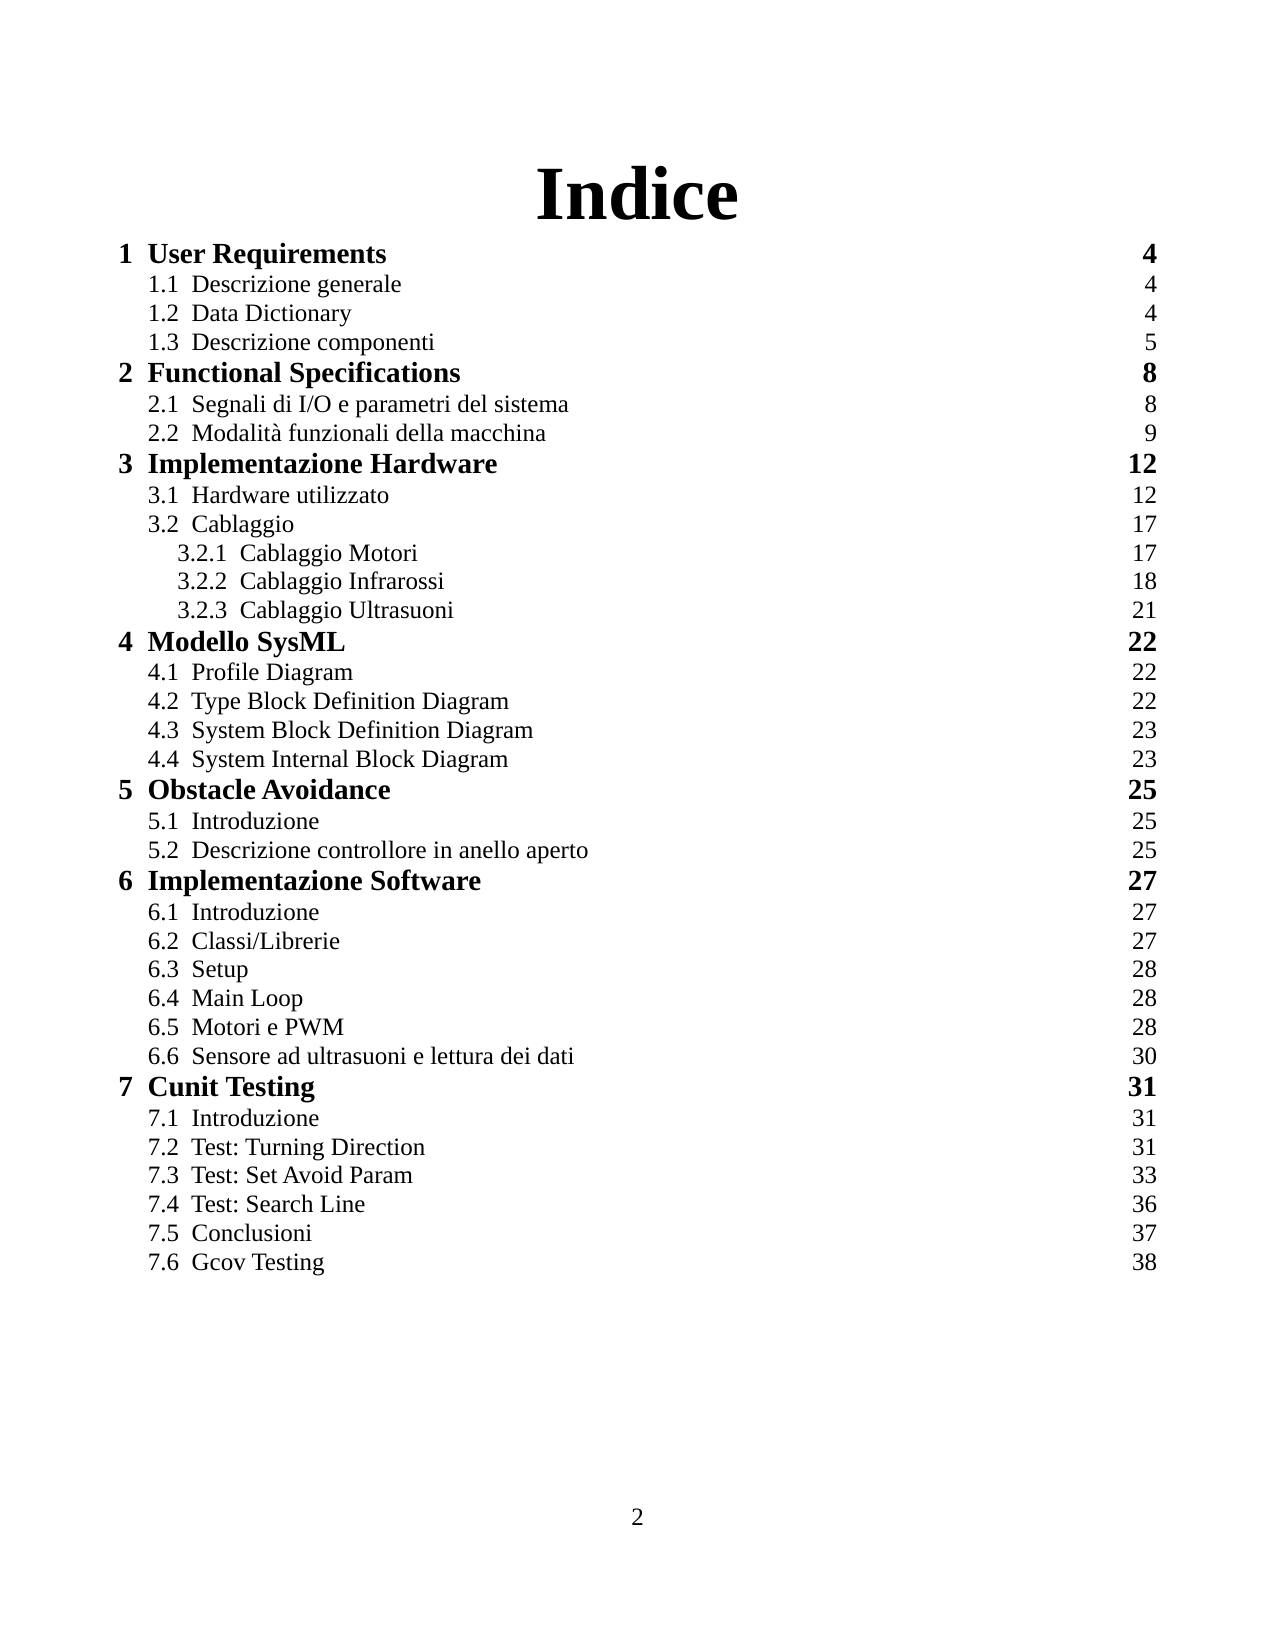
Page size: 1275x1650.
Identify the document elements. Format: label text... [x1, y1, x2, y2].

text 3.2 Cablaggio 17 [148, 509, 1157, 538]
text 6.6 Sensore ad ultrasuoni e lettura dei dati 30 [148, 1041, 1157, 1069]
text 6.5 Motori e PWM 28 [148, 1012, 1157, 1041]
text 7.5 Conclusioni 37 [148, 1218, 1157, 1247]
text 7.2 Test: Turning Direction 31 [148, 1132, 1157, 1161]
text 3 Implementazione Hardware 12 [118, 447, 1157, 480]
text 7.6 Gcov Testing 38 [148, 1247, 1157, 1276]
text 2.2 Modalità funzionali della macchina 9 [148, 418, 1157, 447]
text 6 Implementazione Software 27 [118, 863, 1157, 897]
text 7 Cunit Testing 31 [118, 1069, 1157, 1103]
text 5.1 Introduzione 25 [148, 806, 1157, 835]
text 6.4 Main Loop 28 [148, 983, 1157, 1012]
text 6.2 Classi/Librerie 27 [148, 926, 1157, 954]
text 3.2.3 Cablaggio Ultrasuoni 21 [177, 595, 1157, 624]
text 3.2.2 Cablaggio Infrarossi 18 [177, 566, 1157, 595]
text 7.4 Test: Search Line 36 [148, 1189, 1157, 1218]
text 1.1 Descrizione generale 4 [148, 269, 1157, 298]
text 6.3 Setup 28 [148, 954, 1157, 983]
text 2.1 Segnali di I/O e parametri del sistema 8 [148, 389, 1157, 418]
text 4.2 Type Block Definition Diagram 22 [148, 686, 1157, 715]
text 6.1 Introduzione 27 [148, 897, 1157, 926]
subtitle Indice [118, 148, 1157, 236]
text 3.2.1 Cablaggio Motori 17 [177, 538, 1157, 566]
text 2 Functional Specifications 8 [118, 356, 1157, 389]
text 1.2 Data Dictionary 4 [148, 298, 1157, 327]
text 5 Obstacle Avoidance 25 [118, 772, 1157, 806]
text 1.3 Descrizione componenti 5 [148, 327, 1157, 356]
text 4.3 System Block Definition Diagram 23 [148, 715, 1157, 744]
text 4 Modello SysML 22 [118, 624, 1157, 657]
text 3.1 Hardware utilizzato 12 [148, 480, 1157, 509]
text 4.4 System Internal Block Diagram 23 [148, 744, 1157, 772]
text 1 User Requirements 4 [118, 236, 1157, 269]
text 7.1 Introduzione 31 [148, 1103, 1157, 1132]
text 5.2 Descrizione controllore in anello aperto 25 [148, 835, 1157, 863]
text 7.3 Test: Set Avoid Param 33 [148, 1161, 1157, 1189]
text 4.1 Profile Diagram 22 [148, 657, 1157, 686]
